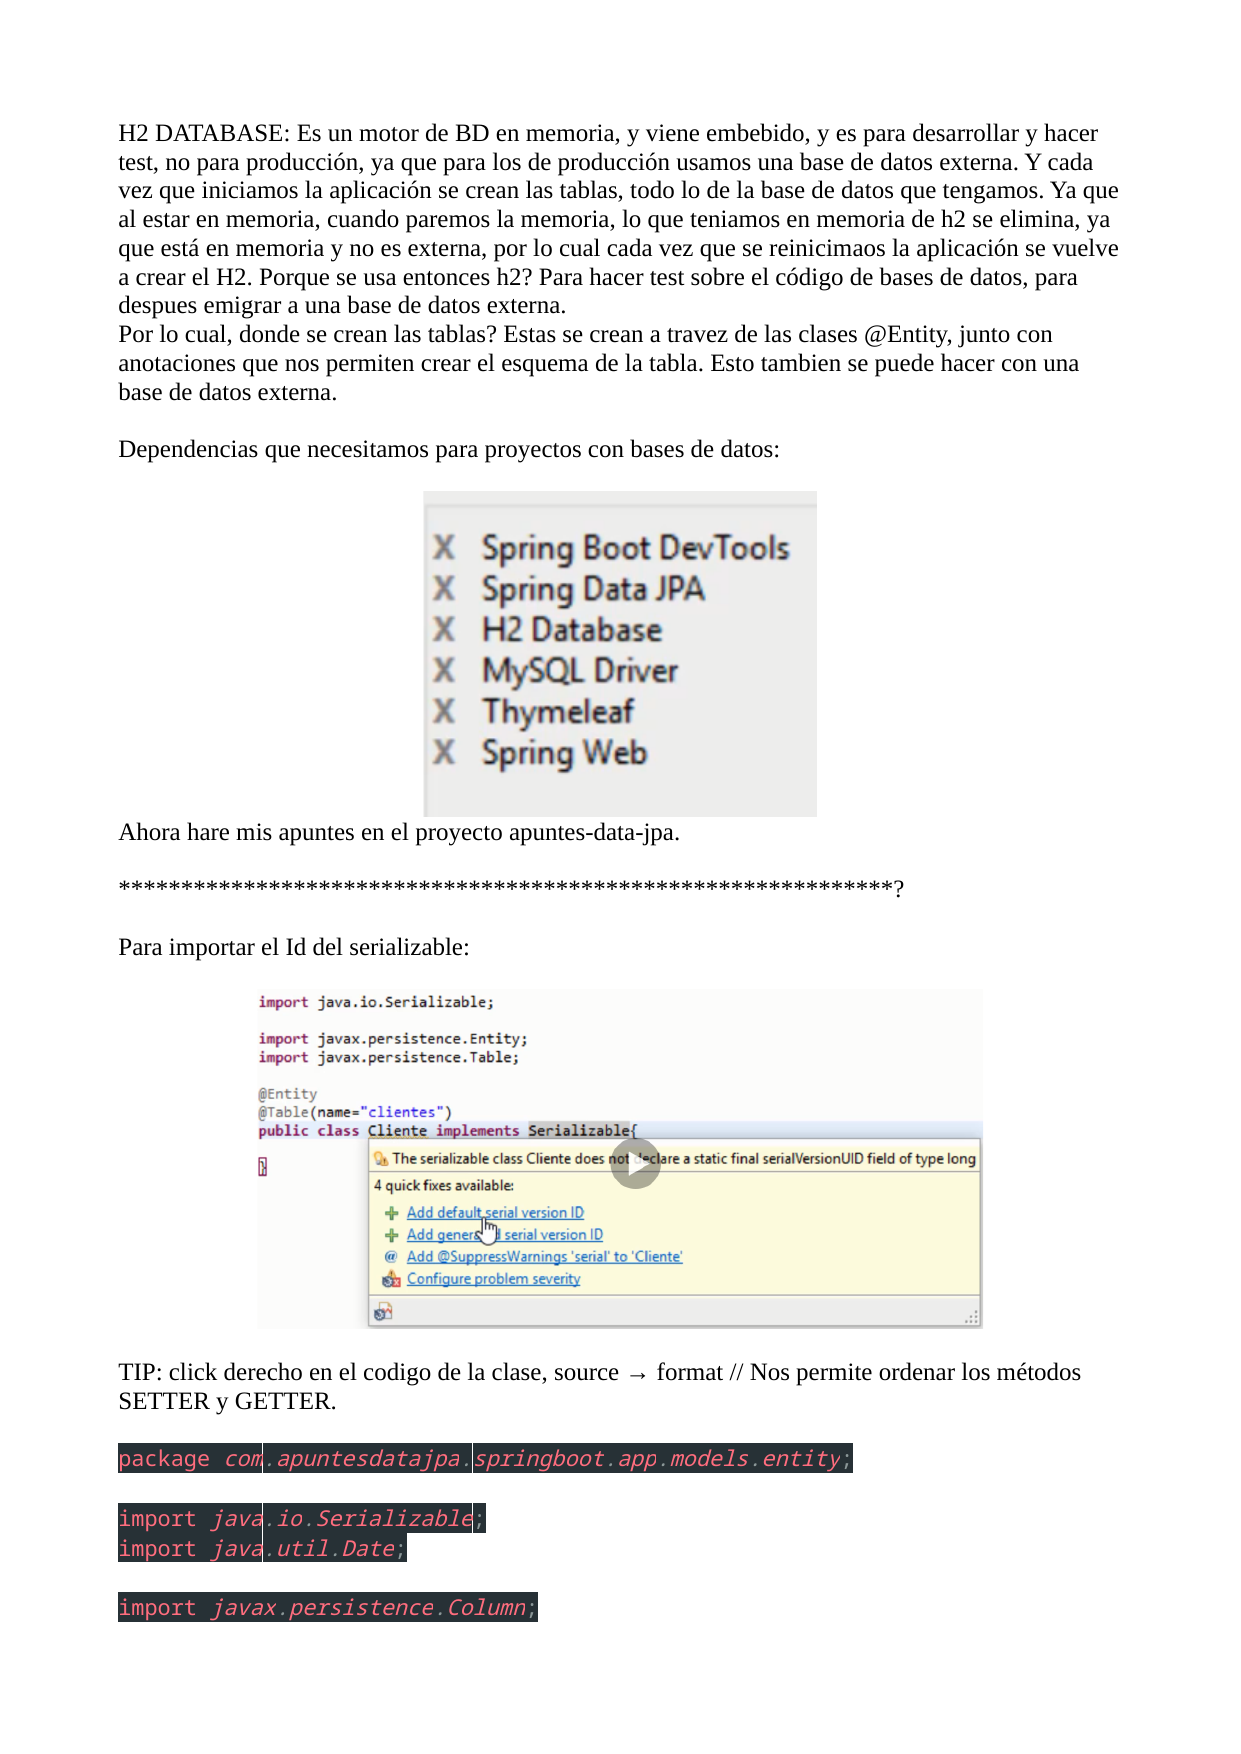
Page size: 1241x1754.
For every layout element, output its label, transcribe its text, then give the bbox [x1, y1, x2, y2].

text package com.apuntesdatajpa.springboot.app.models.entity; [118, 1443, 1122, 1473]
text H2 DATABASE: Es un motor de BD en memoria, y viene embebido, y es para desarrollar y hacer test, no para producción, ya que para los de producción usamos una base de datos externa. Y cada vez que iniciamos la aplicación se crean las tablas, todo lo de la base de datos que tengamos. Ya que al estar en memoria, cuando paremos la memoria, lo que teniamos en memoria de h2 se elimina, ya que está en memoria y no es externa, por lo cual cada vez que se reinicimaos la aplicación se vuelve a crear el H2. Porque se usa entonces h2? Para hacer test sobre el código de bases de datos, para despues emigrar a una base de datos externa. [118, 118, 1122, 319]
text import java.io.Serializable; [118, 1503, 1122, 1533]
text Por lo cual, donde se crean las tablas? Estas se crean a travez de las clases @Entity, junto con anotaciones que nos permiten crear el esquema de la tabla. Esto tambien se puede hacer con una base de datos externa. [118, 319, 1122, 406]
text Dependencias que necesitamos para proyectos con bases de datos: [118, 434, 1122, 463]
text Ahora hare mis apuntes en el proyecto apuntes-data-jpa. [118, 492, 1122, 846]
picture [423, 491, 817, 817]
text **************************************************************? [118, 874, 1122, 903]
picture [257, 989, 984, 1329]
text Para importar el Id del serializable: [118, 932, 1122, 961]
text import java.util.Date; [118, 1533, 1122, 1562]
text TIP: click derecho en el codigo de la clase, source → format // Nos permite ordenar los métodos SETTER y GETTER. [118, 1357, 1122, 1414]
text import javax.persistence.Column; [118, 1592, 1122, 1622]
